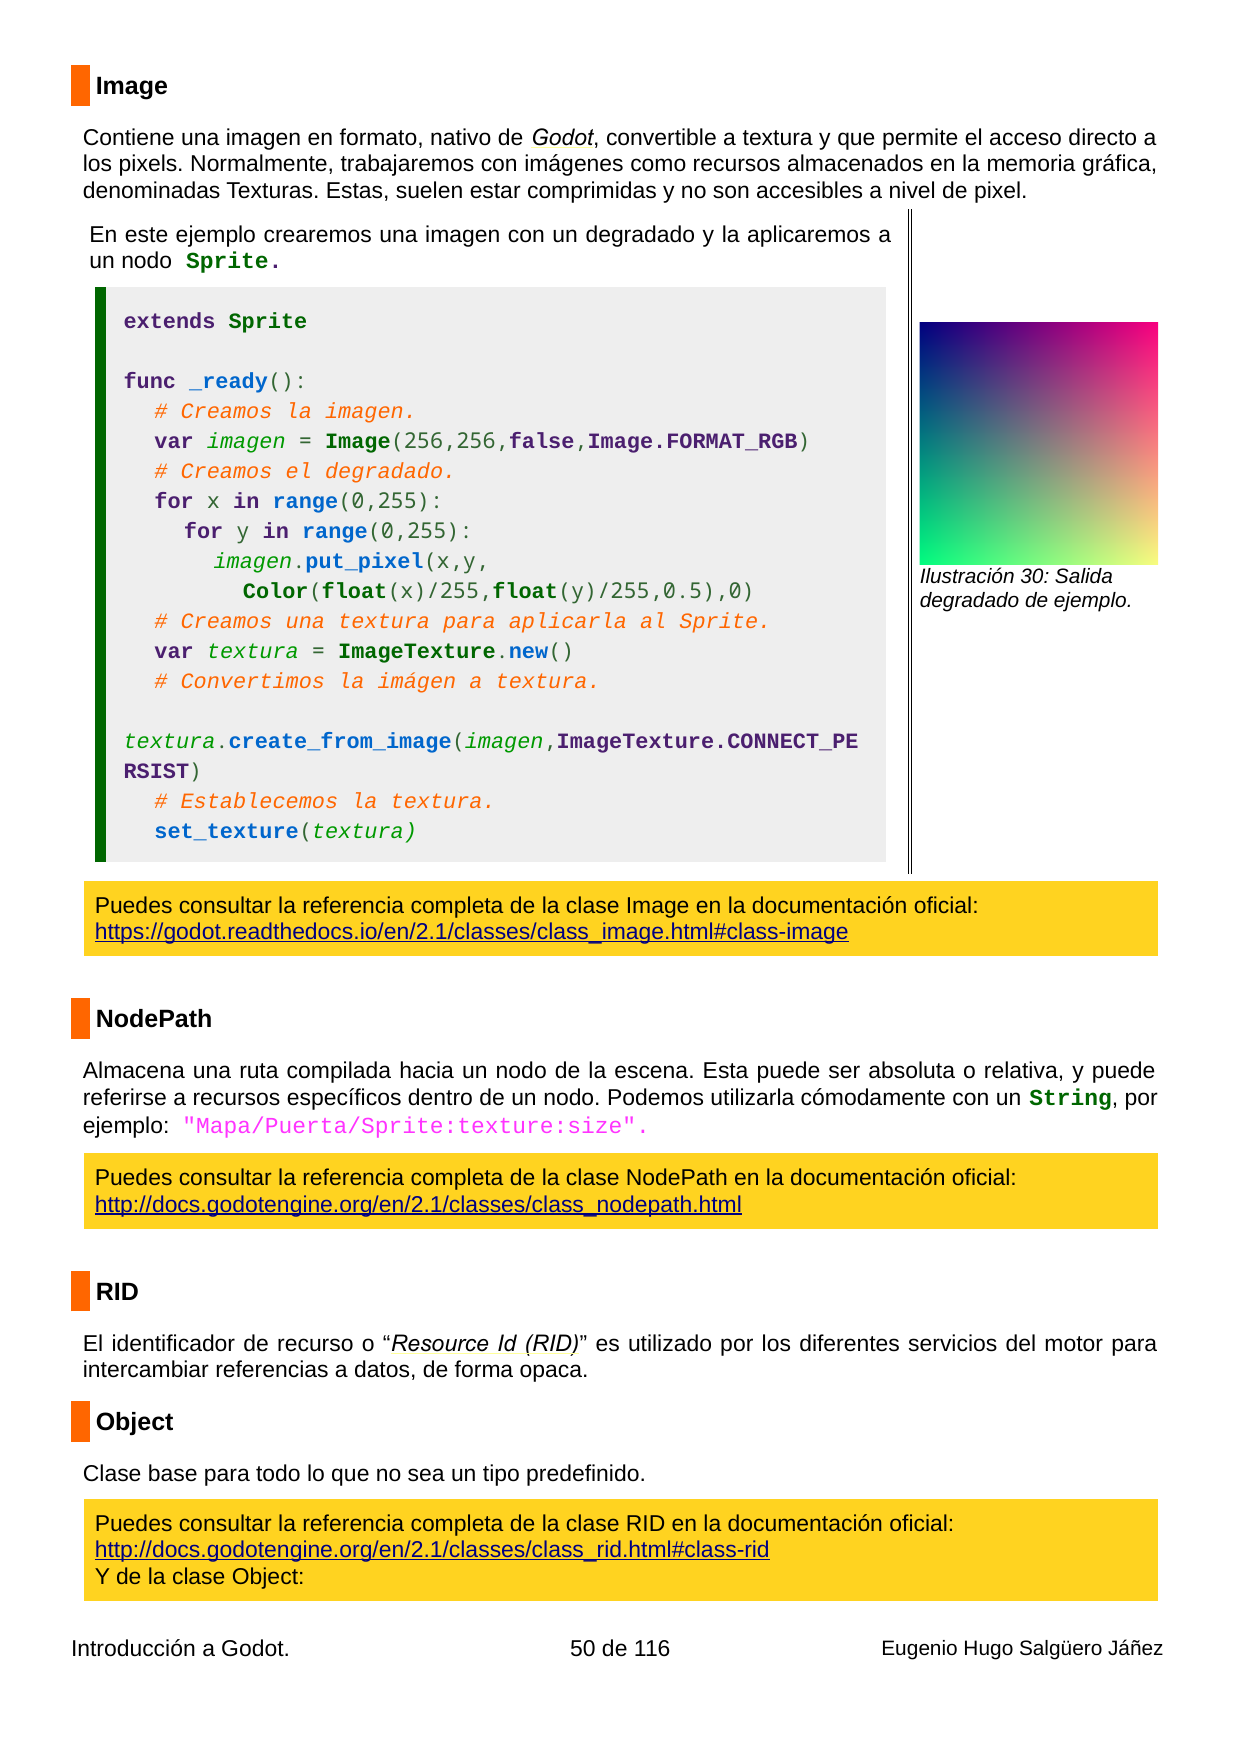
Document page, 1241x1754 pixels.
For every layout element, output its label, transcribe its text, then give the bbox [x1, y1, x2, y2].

subtitle RID [90, 1271, 1169, 1311]
subtitle Image [90, 65, 1169, 106]
text Almacena una ruta compilada hacia un nodo de la escena. Esta puede ser absoluta o relativa, y puede referirse a recursos específicos dentro de un nodo. Podemos utilizarla cómodamente con un String, por ejemplo: "Mapa/Puerta/Sprite:texture:size". [83, 1057, 1158, 1140]
table_header En este ejemplo crearemos una imagen con un degradado y la aplicaremos a un nodo Sprite. extends Sprite func _ready(): # Creamos la imagen. var imagen = Image(256,256,false,Image.FORMAT_RGB) # Creamos el degradado. for x in range(0,255): for y in range(0,255): imagen.put_pixel(x,y, Color(float(x)/255,float(y)/255,0.5),0) # Creamos una textura para aplicarla al Sprite. var textura = ImageTexture.new() # Convertimos la imágen a textura. textura.create_from_image(imagen,ImageTexture.CONNECT_PERSIST) # Establecemos la textura. set_texture(textura) [72, 209, 908, 874]
text Puedes consultar la referencia completa de la clase Image en la documentación oficial: https://godot.readthedocs.io/en/2.1/classes/class_image.html#class-image [84, 881, 1158, 956]
table_header [912, 209, 1171, 874]
text http://docs.godotengine.org/en/2.1/classes/class_rid.html#class-rid [84, 1524, 1158, 1551]
picture [919, 322, 1159, 565]
subtitle Object [90, 1401, 1169, 1442]
text Clase base para todo lo que no sea un tipo predefinido. [83, 1460, 1158, 1486]
subtitle NodePath [90, 998, 1169, 1039]
text El identificador de recurso o “Resource Id (RID)” es utilizado por los diferentes servicios del motor para intercambiar referencias a datos, de forma opaca. [83, 1330, 1158, 1382]
text Contiene una imagen en formato, nativo de Godot, convertible a textura y que permite el acceso directo a los pixels. Normalmente, trabajaremos con imágenes como recursos almacenados en la memoria gráfica, denominadas Texturas. Estas, suelen estar comprimidas y no son accesibles a nivel de pixel. [83, 124, 1158, 203]
text Y de la clase Object: [84, 1551, 1158, 1601]
text Puedes consultar la referencia completa de la clase NodePath en la documentación oficial: http://docs.godotengine.org/en/2.1/classes/class_nodepath.html [84, 1153, 1158, 1229]
text Puedes consultar la referencia completa de la clase RID en la documentación oficial: [84, 1499, 1158, 1524]
